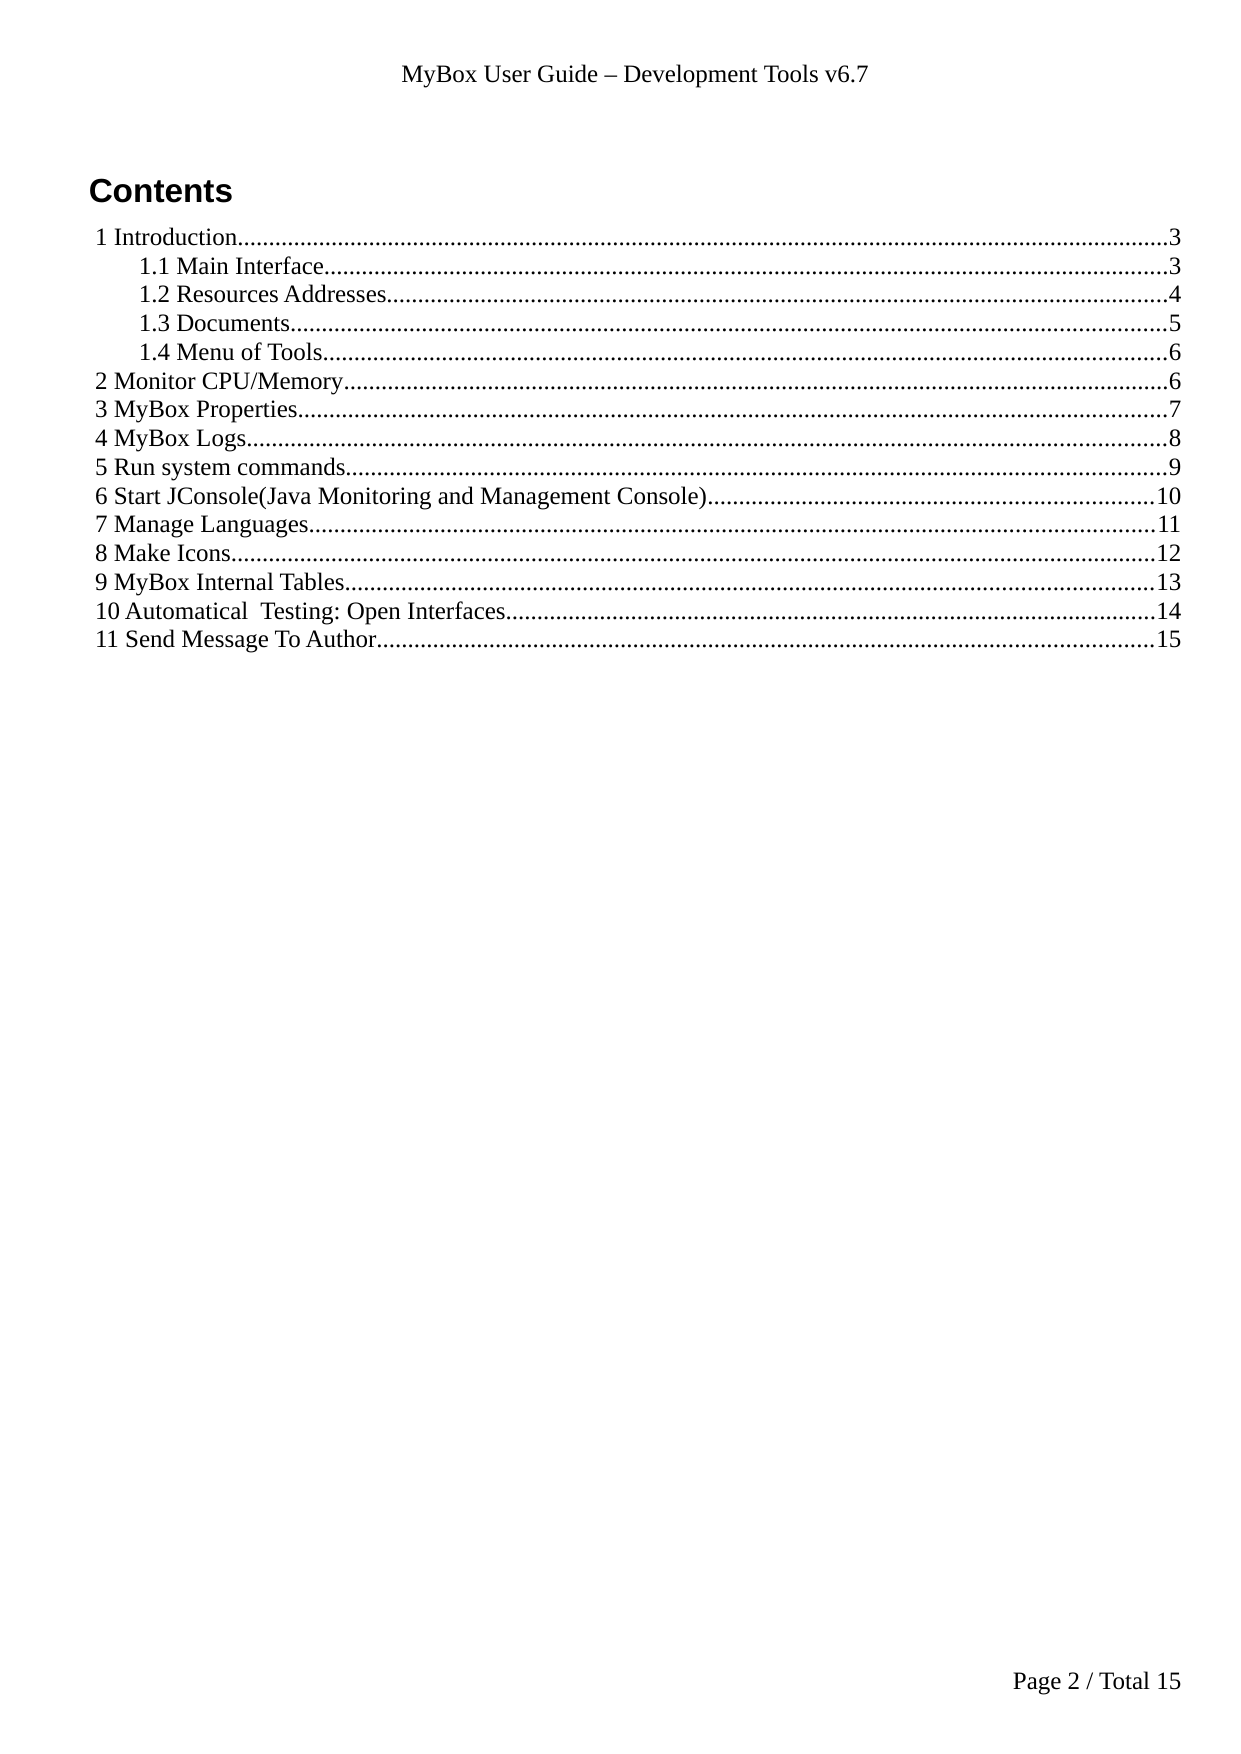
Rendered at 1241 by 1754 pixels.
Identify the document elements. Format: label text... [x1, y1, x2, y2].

text 5 Run system commands 9 [88, 452, 1181, 481]
text 7 Manage Languages 11 [88, 509, 1181, 538]
text 1.1 Main Interface 3 [132, 251, 1181, 279]
text 3 MyBox Properties 7 [88, 394, 1181, 423]
text 1.2 Resources Addresses 4 [132, 279, 1181, 308]
text 9 MyBox Internal Tables 13 [88, 567, 1181, 596]
text 6 Start JConsole(Java Monitoring and Management Console) 10 [88, 481, 1181, 509]
text 1.4 Menu of Tools 6 [132, 337, 1181, 366]
text 1.3 Documents 5 [132, 308, 1181, 337]
text 4 MyBox Logs 8 [88, 423, 1181, 452]
text 2 Monitor CPU/Memory 6 [88, 366, 1181, 394]
text 8 Make Icons 12 [88, 538, 1181, 567]
text 10 Automatical Testing: Open Interfaces 14 [88, 596, 1181, 624]
subtitle Contents [88, 171, 1181, 209]
text 1 Introduction 3 [88, 222, 1181, 251]
text 11 Send Message To Author 15 [88, 624, 1181, 653]
